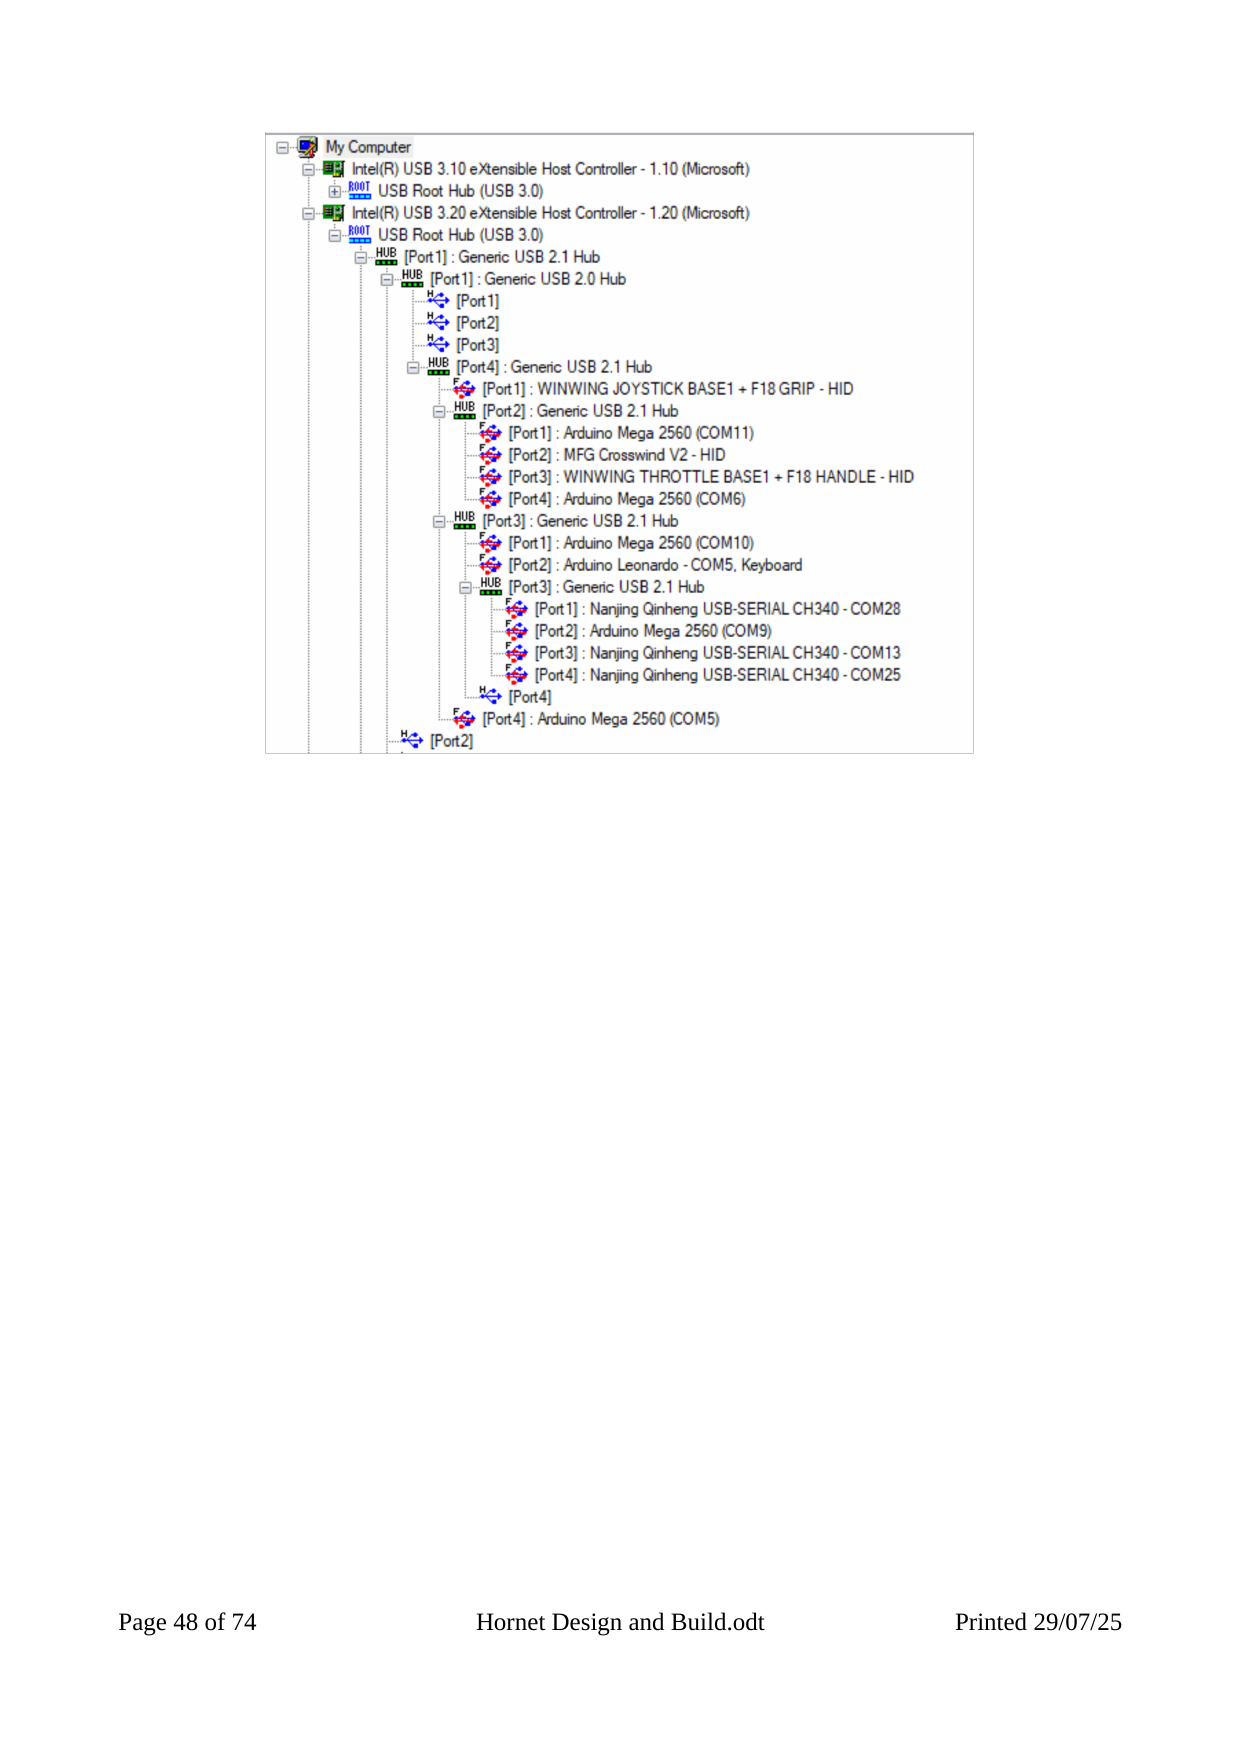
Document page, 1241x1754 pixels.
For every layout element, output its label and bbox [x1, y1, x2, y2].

picture [252, 118, 988, 767]
